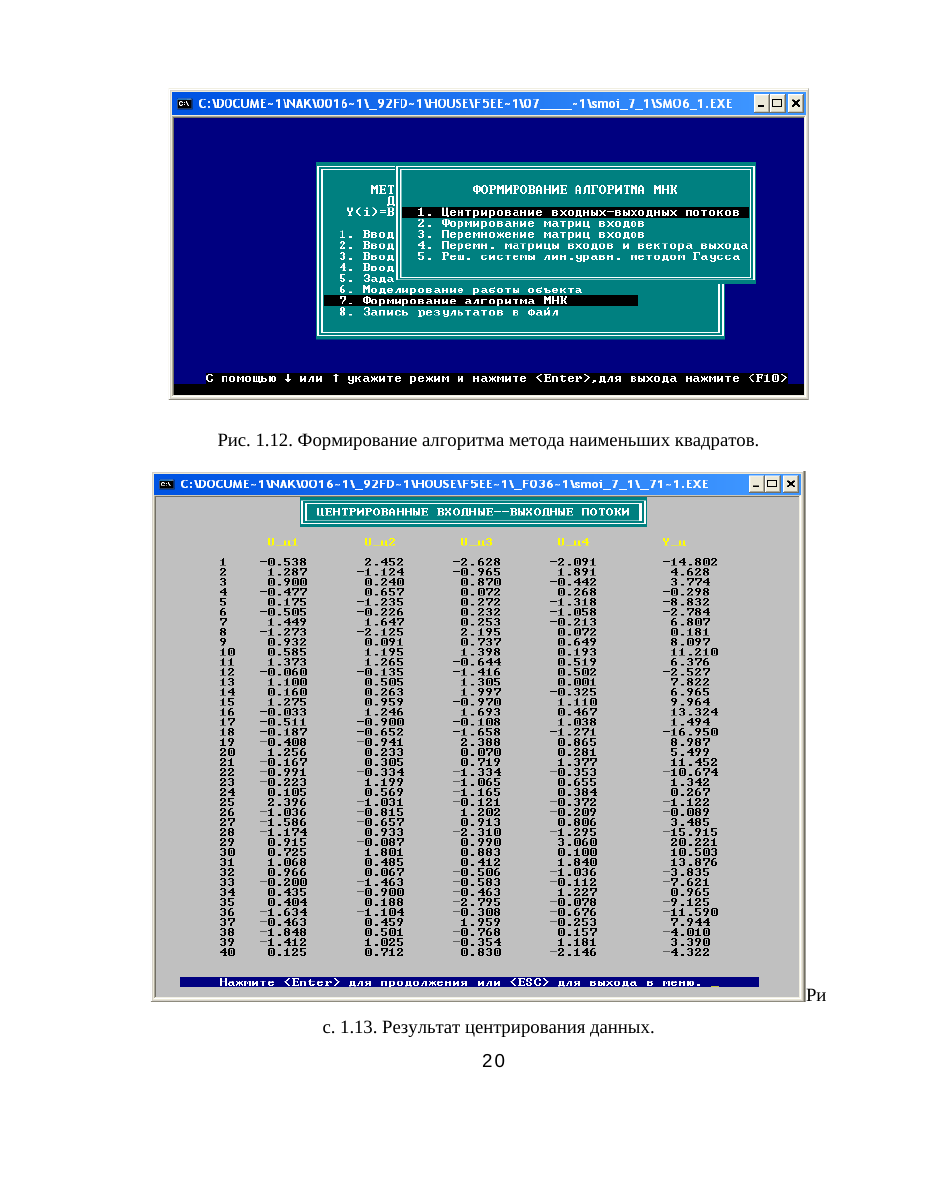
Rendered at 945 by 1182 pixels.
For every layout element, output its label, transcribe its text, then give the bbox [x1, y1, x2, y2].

text Рис. 1.12. Формирование алгоритма метода наименьших квадратов. [150, 429, 827, 450]
picture [168, 88, 809, 400]
picture [150, 471, 806, 1002]
text Рис. 1.13. Результат центрирования данных. [150, 471, 827, 1038]
